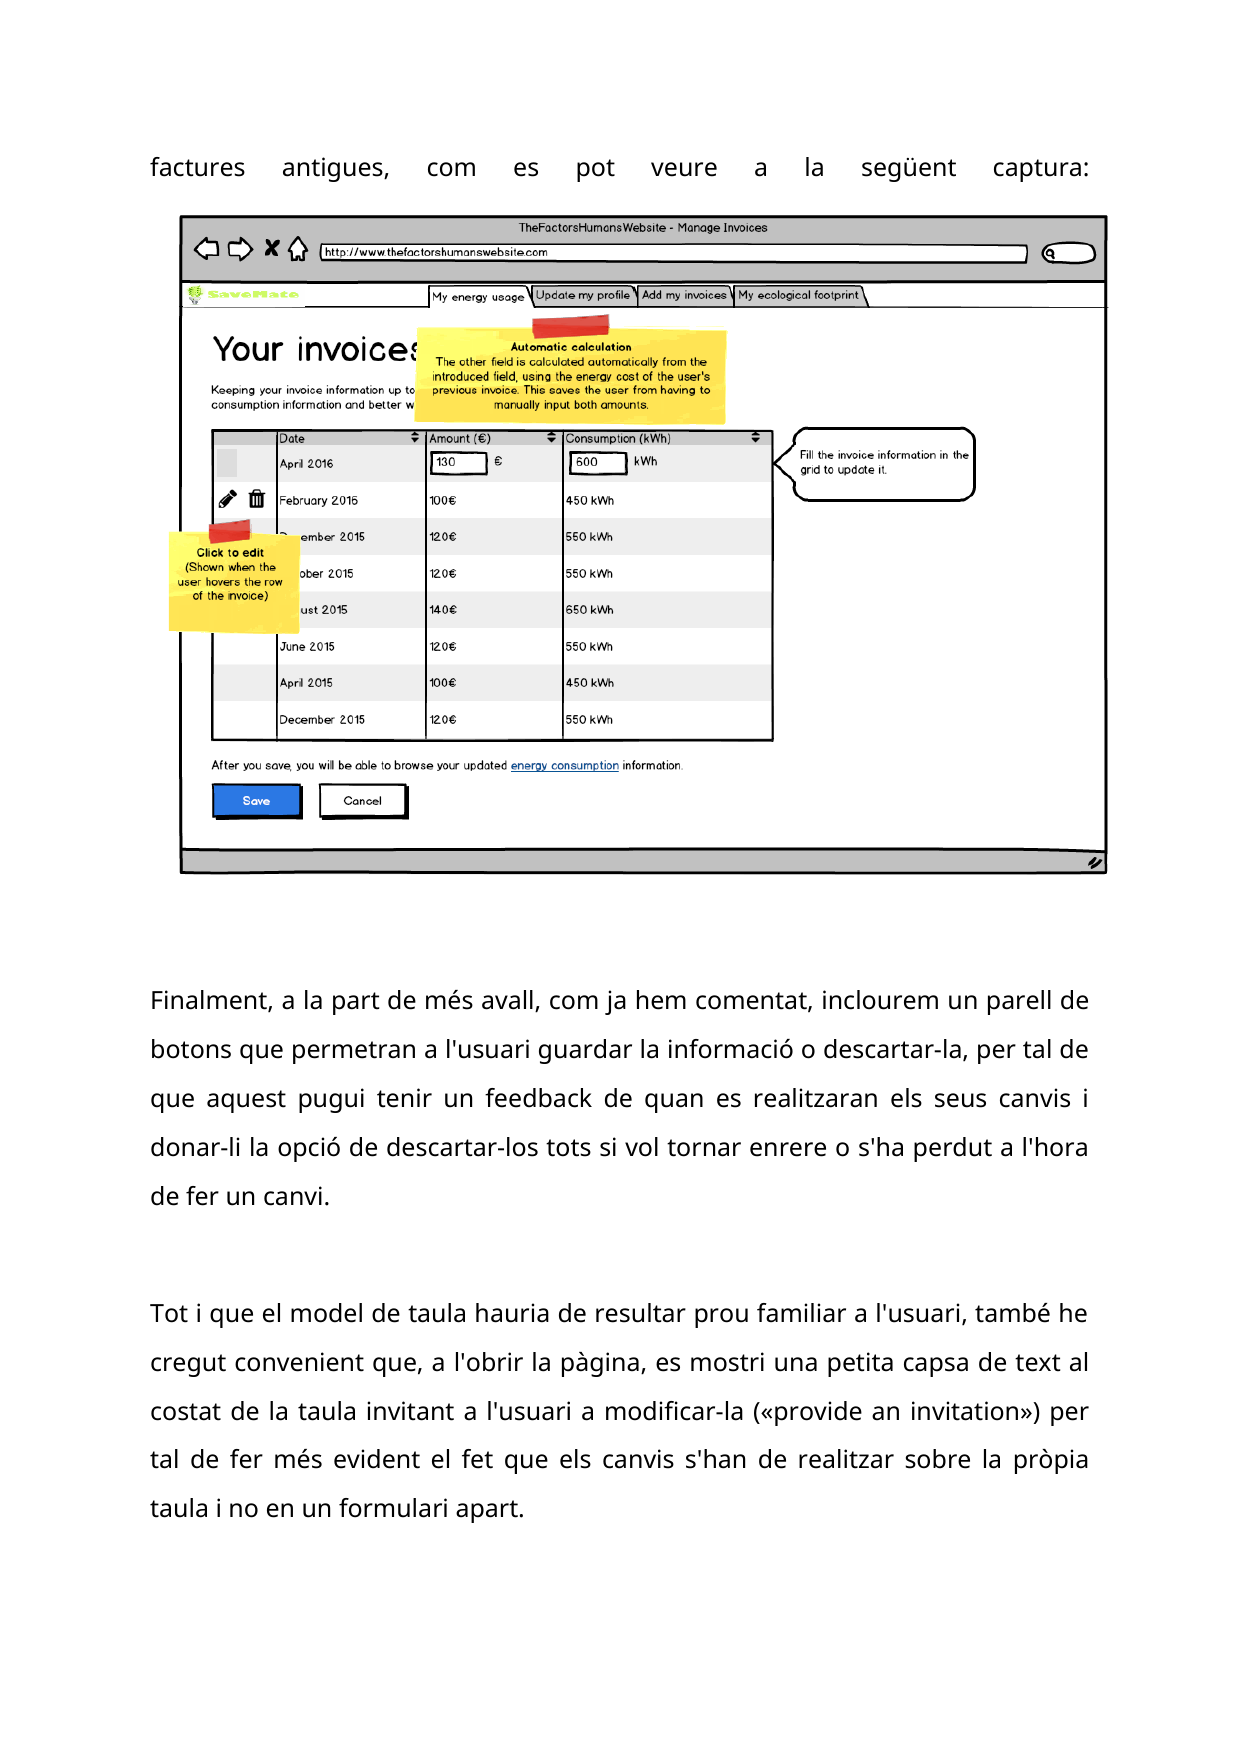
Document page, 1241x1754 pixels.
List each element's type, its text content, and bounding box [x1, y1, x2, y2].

picture [168, 214, 1109, 875]
text Tot i que el model de taula hauria de resultar prou familiar a l'usuari, també he cregut convenient que, a l'obrir la pàgina, es mostri una petita capsa de text al costat de la taula invitant a l'usuari a modificar-la («provide an invitation») per tal de fer més evident el fet que els canvis s'han de realitzar sobre la pròpia taula i no en un formulari apart. [150, 1295, 1091, 1525]
text factures antigues, com es pot veure a la següent captura: [150, 150, 1091, 893]
text Finalment, a la part de més avall, com ja hem comentat, inclourem un parell de botons que permetran a l'usuari guardar la informació o descartar-la, per tal de que aquest pugui tenir un feedback de quan es realitzaran els seus canvis i donar-li la opció de descartar-los tots si vol tornar enrere o s'ha perdut a l'hora de fer un canvi. [150, 983, 1091, 1212]
